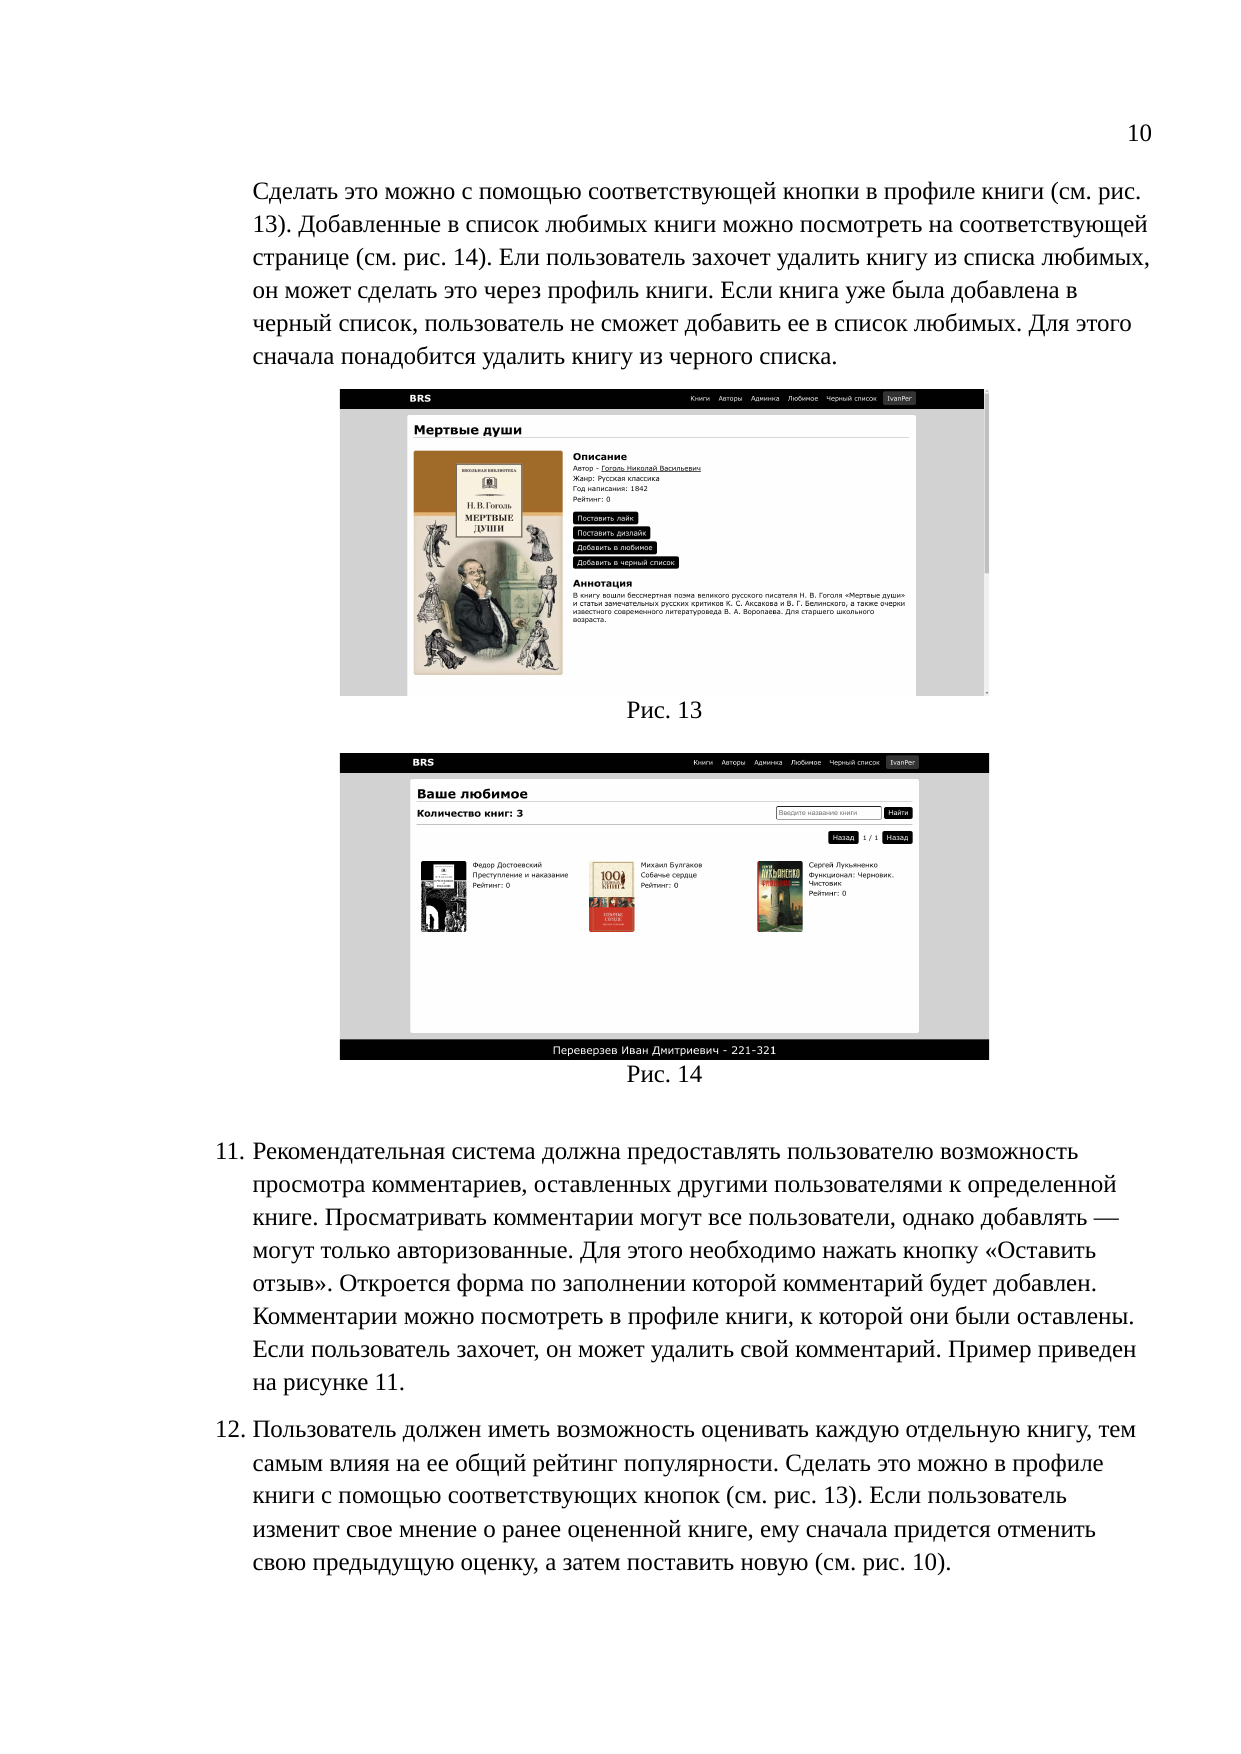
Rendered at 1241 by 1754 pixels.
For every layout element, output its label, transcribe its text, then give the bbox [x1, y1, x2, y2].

list Рекомендательная система должна предоставлять пользователю возможность просмотра комментариев, оставленных другими пользователями к определенной книге. Просматривать комментарии могут все пользователи, однако добавлять — могут только авторизованные. Для этого необходимо нажать кнопку «Оставить отзыв». Откроется форма по заполнении которой комментарий будет добавлен. Комментарии можно посмотреть в профиле книги, к которой они были оставлены. Если пользователь захочет, он может удалить свой комментарий. Пример приведен на рисунке 11. [215, 1136, 1152, 1396]
table_header [177, 389, 339, 696]
picture [339, 753, 990, 1060]
list Пользователь должен иметь возможность оценивать каждую отдельную книгу, тем самым влияя на ее общий рейтинг популярности. Сделать это можно в профиле книги с помощью соответствующих кнопок (см. рис. 13). Если пользователь изменит свое мнение о ранее оцененной книге, ему сначала придется отменить свою предыдущую оценку, а затем поставить новую (см. рис. 10). [215, 1414, 1152, 1575]
table_cell [990, 753, 1152, 1059]
table_header [990, 389, 1152, 696]
picture [339, 389, 990, 696]
table_cell Рис. 14 [177, 1060, 1152, 1088]
table_cell [177, 753, 339, 1059]
table_cell Рис. 13 [177, 696, 1152, 753]
list Сделать это можно с помощью соответствующей кнопки в профиле книги (см. рис. 13). Добавленные в список любимых книги можно посмотреть на соответствующей странице (см. рис. 14). Ели пользователь захочет удалить книгу из списка любимых, он может сделать это через профиль книги. Если книга уже была добавлена в черный список, пользователь не сможет добавить ее в список любимых. Для этого сначала понадобится удалить книгу из черного списка. [215, 176, 1152, 370]
